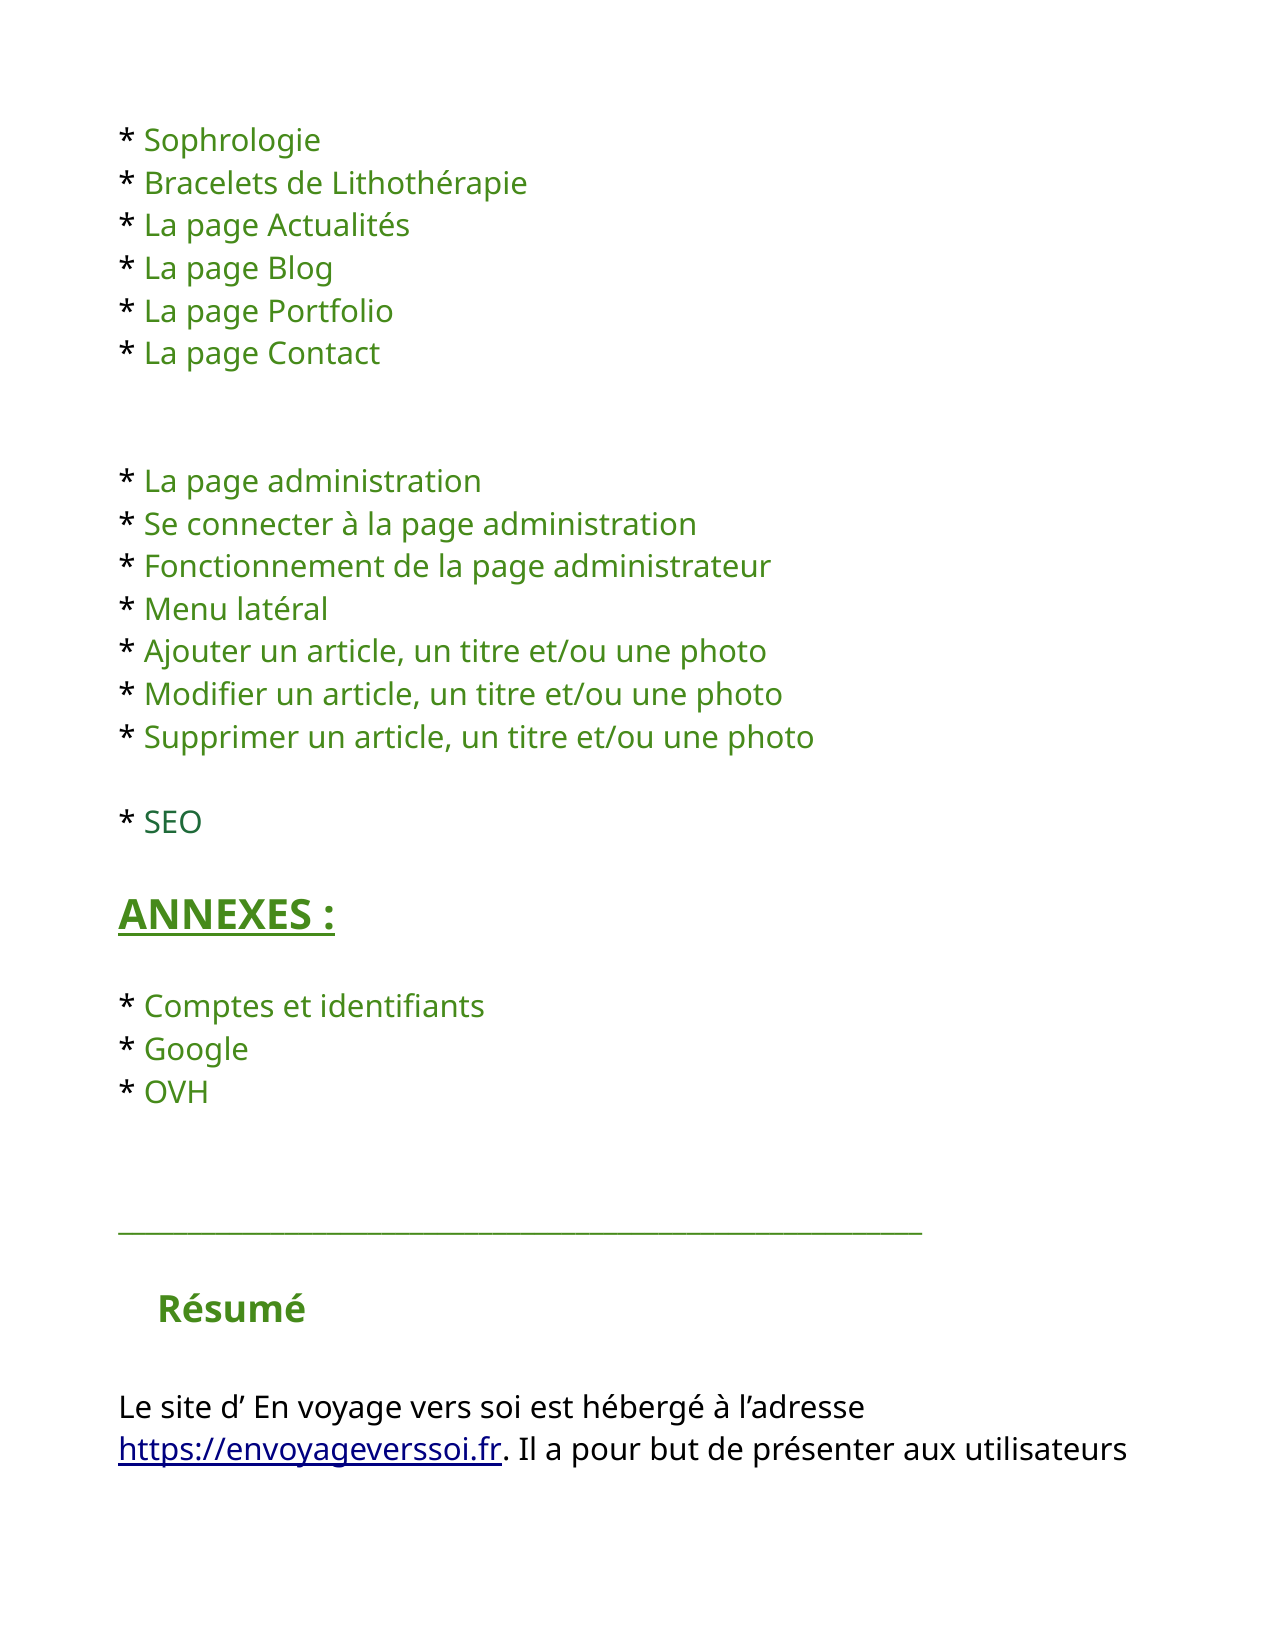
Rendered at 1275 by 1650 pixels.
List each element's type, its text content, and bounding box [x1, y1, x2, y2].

text * La page Contact [118, 331, 1157, 374]
text * Google [118, 1027, 1157, 1069]
text __________________________________________________________ [118, 1197, 1157, 1240]
text * Supprimer un article, un titre et/ou une photo [118, 714, 1157, 757]
text * SEO [118, 800, 1157, 842]
text * Fonctionnement de la page administrateur [118, 544, 1157, 587]
text * Ajouter un article, un titre et/ou une photo [118, 629, 1157, 672]
text * Bracelets de Lithothérapie [118, 161, 1157, 203]
text * La page Blog [118, 246, 1157, 288]
text * Menu latéral [118, 587, 1157, 629]
text * La page administration [118, 459, 1157, 502]
text * OVH [118, 1069, 1157, 1112]
text * Comptes et identifiants [118, 984, 1157, 1027]
text * Sophrologie [118, 118, 1157, 161]
text Le site d’ En voyage vers soi est hébergé à l’adresse https://envoyageverssoi.fr. Il a pour but de présenter aux utilisateurs [118, 1385, 1157, 1470]
text * La page Portfolio [118, 288, 1157, 331]
text * Se connecter à la page administration [118, 502, 1157, 544]
text ANNEXES : [118, 885, 1157, 942]
text * Modifier un article, un titre et/ou une photo [118, 672, 1157, 714]
text * La page Actualités [118, 203, 1157, 246]
text Résumé [118, 1283, 1157, 1334]
